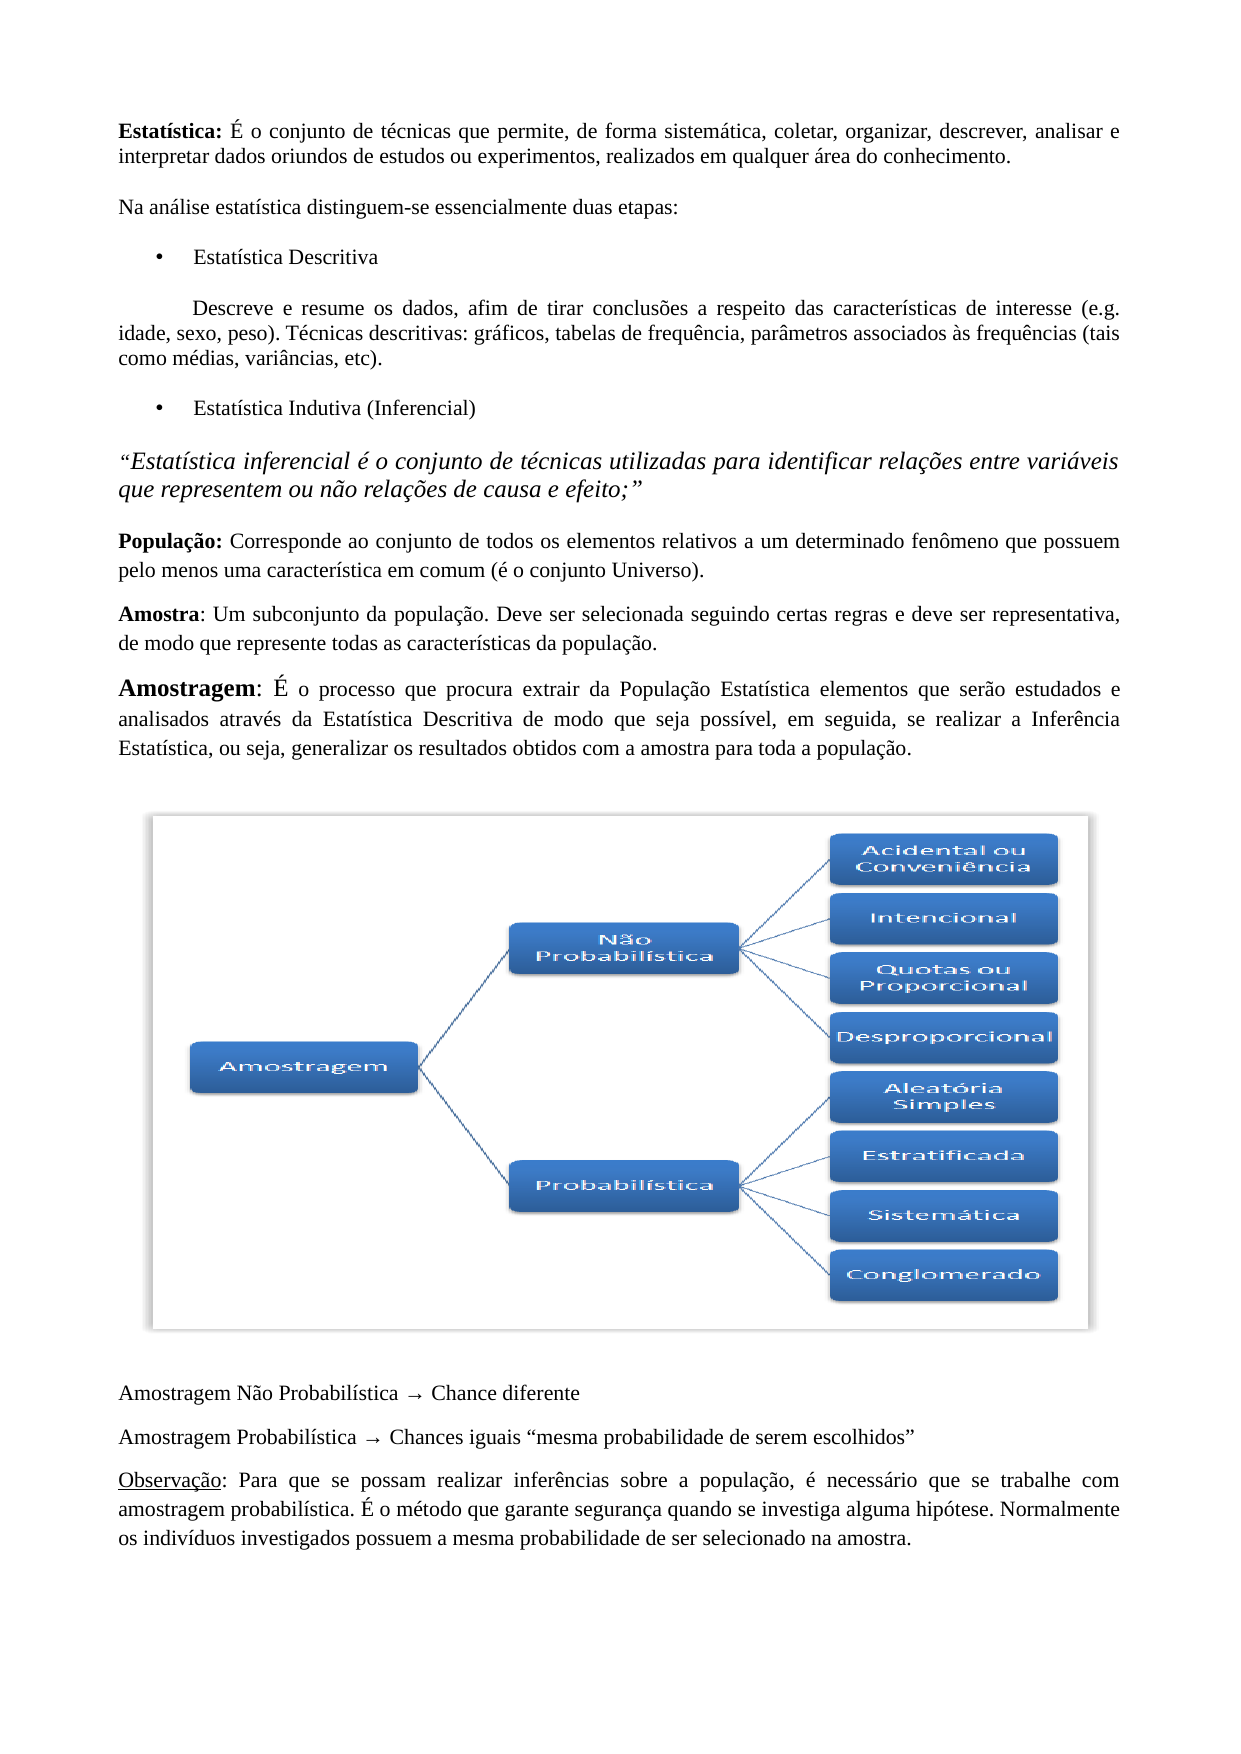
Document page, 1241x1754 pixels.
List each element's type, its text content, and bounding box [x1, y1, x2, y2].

text Estatística: É o conjunto de técnicas que permite, de forma sistemática, coletar, organizar, descrever, analisar e interpretar dados oriundos de estudos ou experimentos, realizados em qualquer área do conhecimento. [118, 118, 1122, 168]
text Descreve e resume os dados, afim de tirar conclusões a respeito das características de interesse (e.g. idade, sexo, peso). Técnicas descritivas: gráficos, tabelas de frequência, parâmetros associados às frequências (tais como médias, variâncias, etc). [118, 294, 1122, 370]
text Observação: Para que se possam realizar inferências sobre a população, é necessário que se trabalhe com amostragem probabilística. É o método que garante segurança quando se investiga alguma hipótese. Normalmente os indivíduos investigados possuem a mesma probabilidade de ser selecionado na amostra. [118, 1467, 1122, 1551]
text População: Corresponde ao conjunto de todos os elementos relativos a um determinado fenômeno que possuem pelo menos uma característica em comum (é o conjunto Universo). [118, 528, 1122, 583]
text Amostragem Não Probabilística → Chance diferente [118, 1380, 1122, 1406]
list Estatística Indutiva (Inferencial) [156, 395, 1122, 421]
list Estatística Descritiva [156, 244, 1122, 269]
text Amostra: Um subconjunto da população. Deve ser selecionada seguindo certas regras e deve ser representativa, de modo que represente todas as características da população. [118, 601, 1122, 655]
text Amostragem Probabilística → Chances iguais “mesma probabilidade de serem escolhidos” [118, 1424, 1122, 1449]
text “Estatística inferencial é o conjunto de técnicas utilizadas para identificar relações entre variáveis que representem ou não relações de causa e efeito;” [118, 446, 1122, 503]
picture [139, 810, 1101, 1334]
text Na análise estatística distinguem-se essencialmente duas etapas: [118, 194, 1122, 219]
text Amostragem: É o processo que procura extrair da População Estatística elementos que serão estudados e analisados através da Estatística Descritiva de modo que seja possível, em seguida, se realizar a Inferência Estatística, ou seja, generalizar os resultados obtidos com a amostra para toda a população. [118, 673, 1122, 760]
